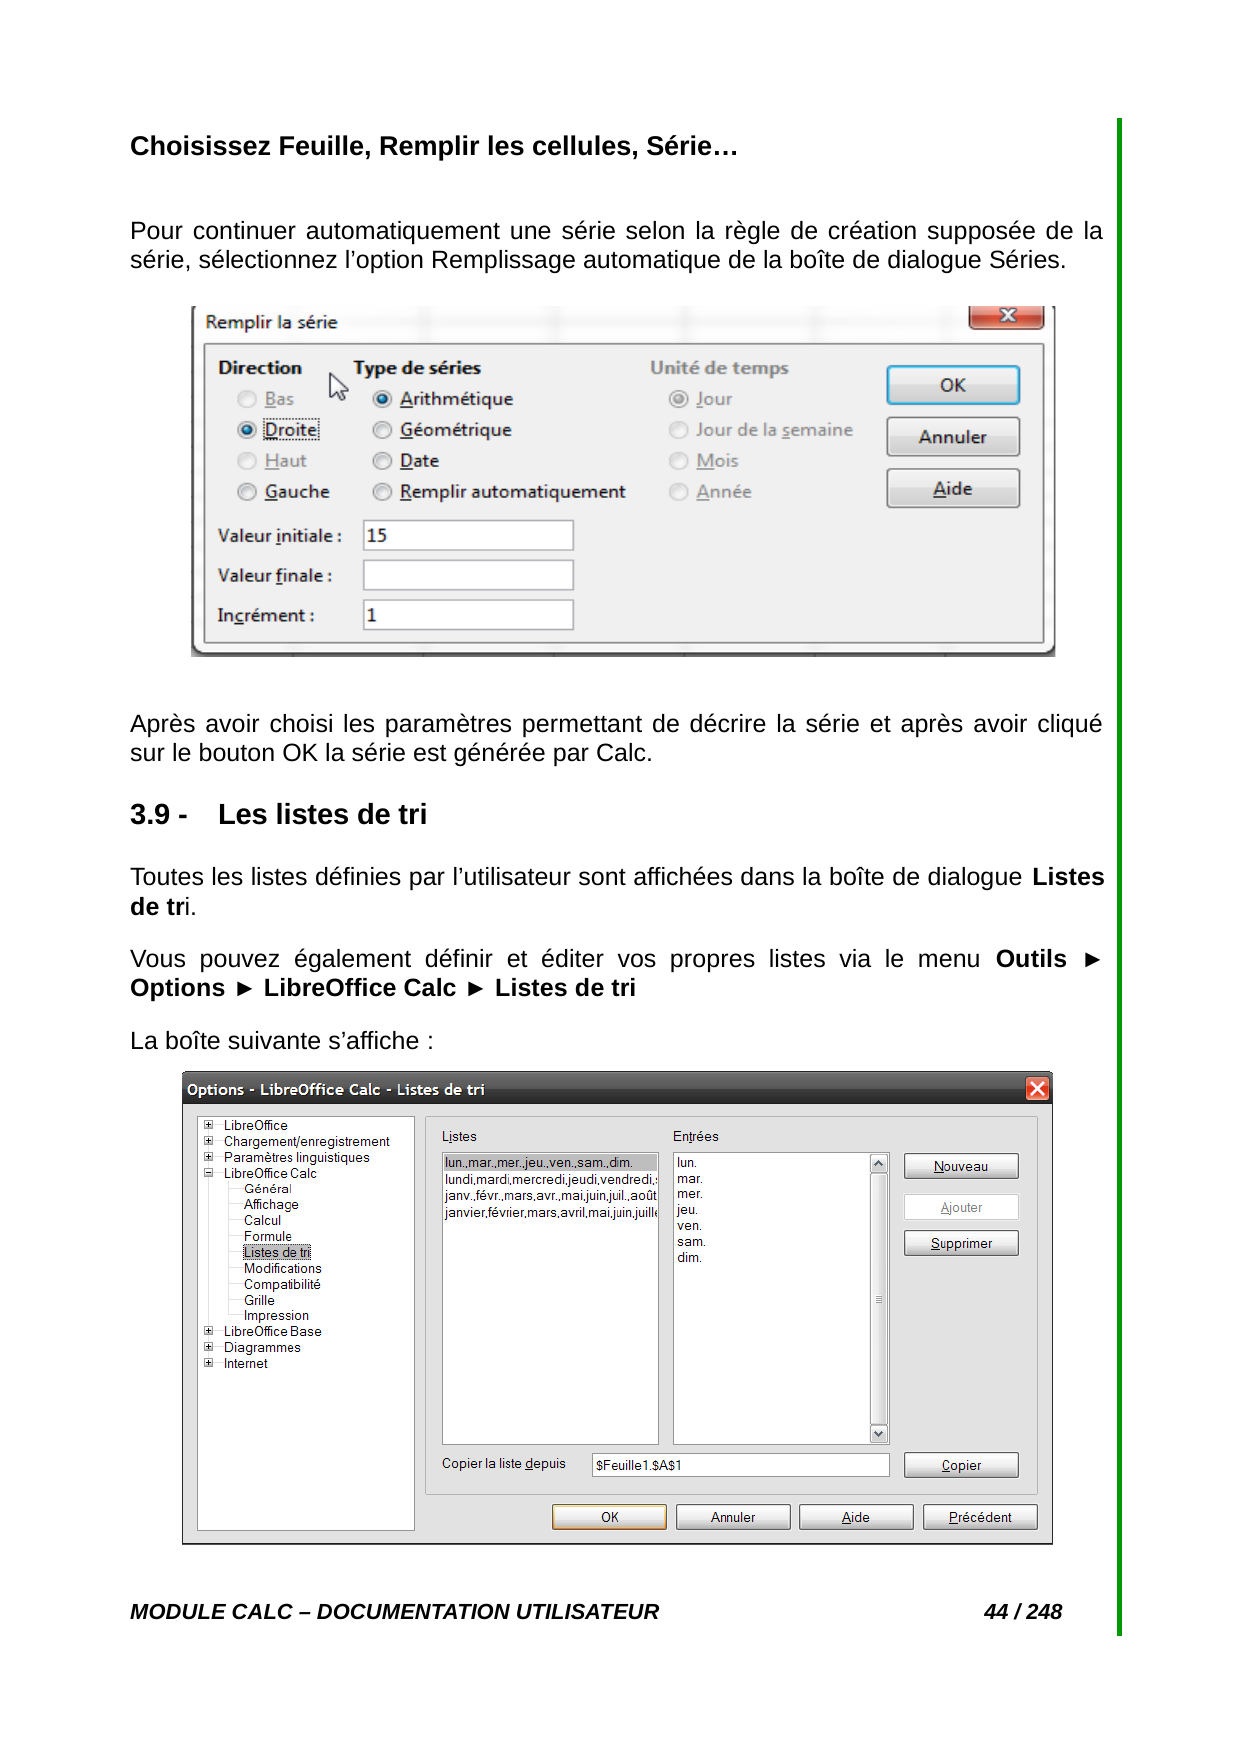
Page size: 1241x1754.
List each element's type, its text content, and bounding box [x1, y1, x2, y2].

text Pour continuer automatiquement une série selon la règle de création supposée de la série, sélectionnez l’option Remplissage automatique de la boîte de dialogue Séries. [130, 216, 1105, 274]
picture [182, 1071, 1053, 1545]
text Vous pouvez également définir et éditer vos propres listes via le menu Outils ► Options ► LibreOffice Calc ► Listes de tri [130, 944, 1105, 1002]
text La boîte suivante s’affiche : [130, 1026, 1105, 1055]
subtitle Les listes de tri [130, 797, 1105, 830]
text Après avoir choisi les paramètres permettant de décrire la série et après avoir cliqué sur le bouton OK la série est générée par Calc. [130, 709, 1105, 767]
text Choisissez Feuille, Remplir les cellules, Série… [130, 130, 1105, 161]
picture [191, 306, 1056, 657]
text Toutes les listes définies par l’utilisateur sont affichées dans la boîte de dialogue Listes de tri. [130, 862, 1105, 920]
